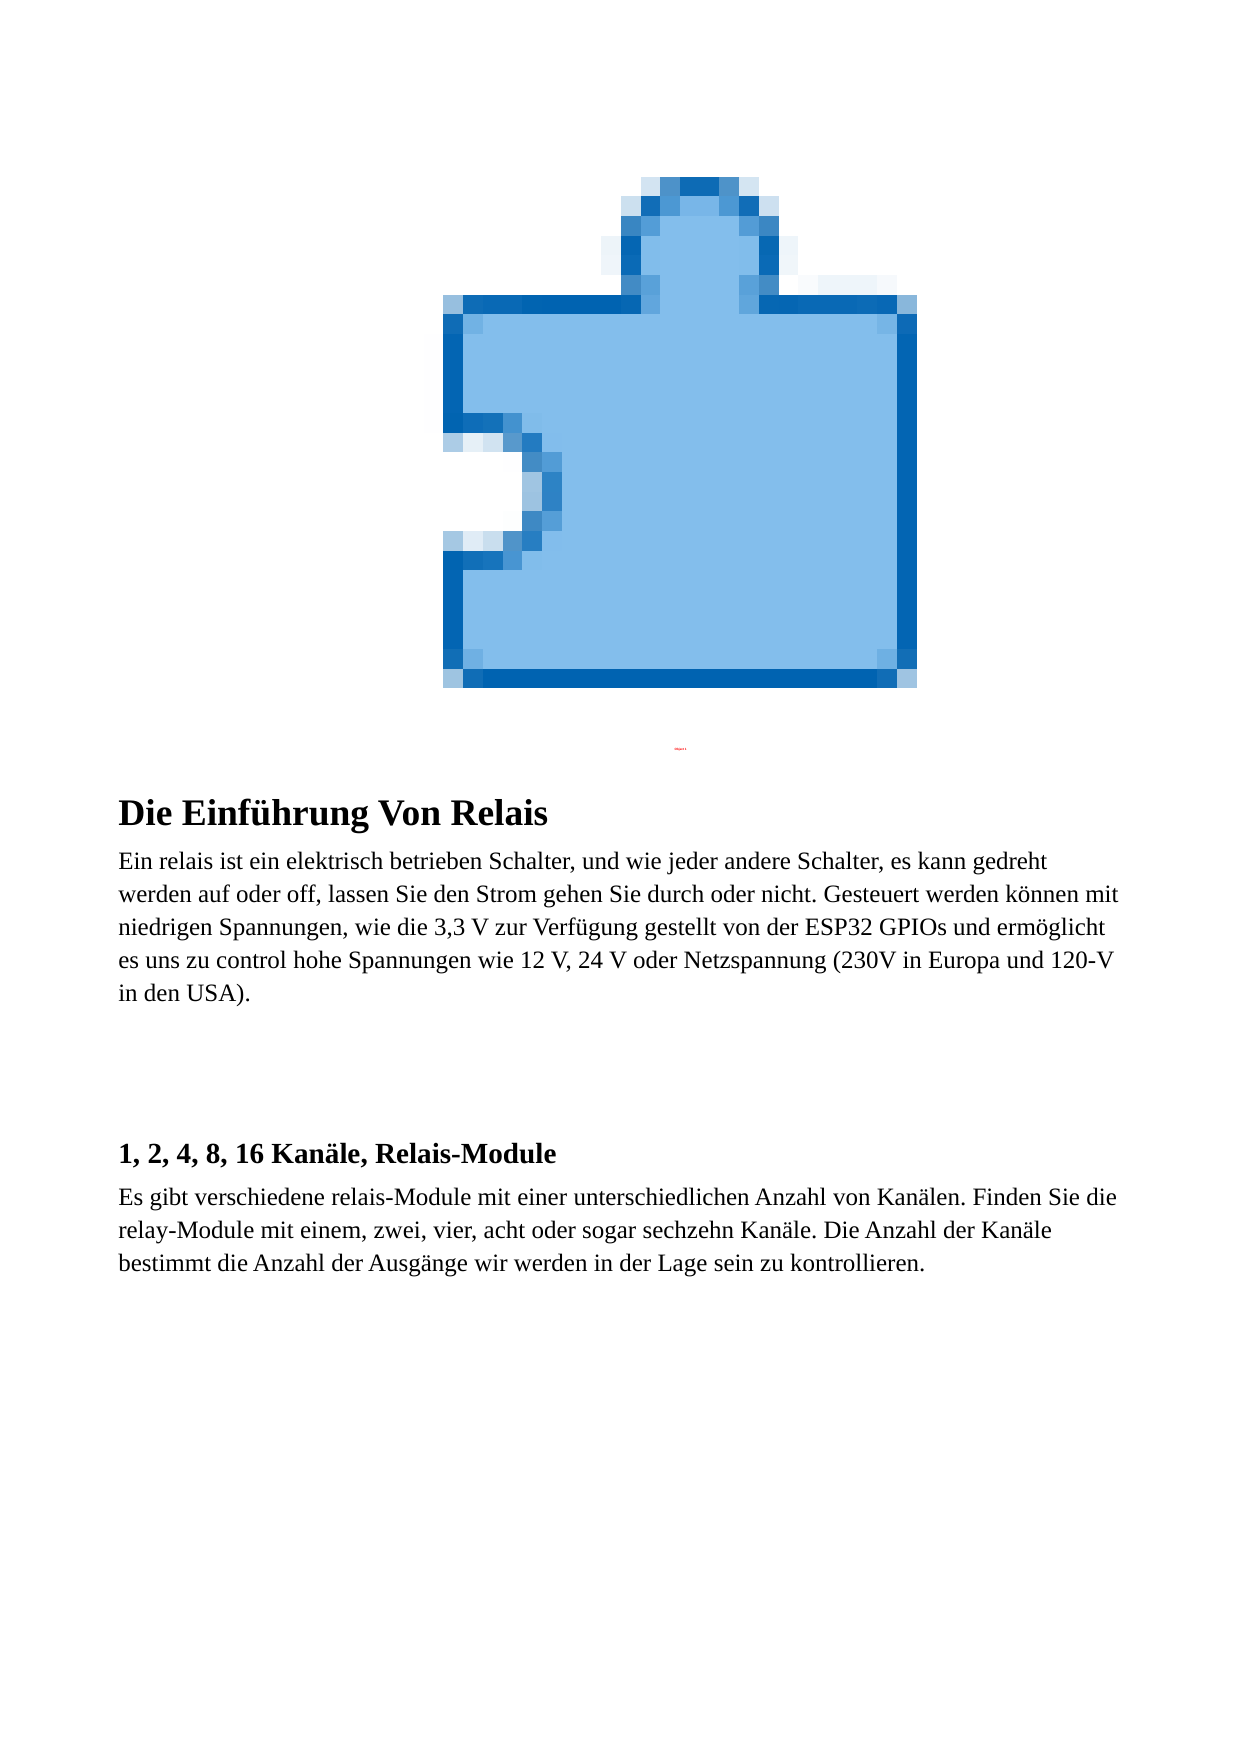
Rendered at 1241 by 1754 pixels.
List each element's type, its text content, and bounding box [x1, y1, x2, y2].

text Es gibt verschiedene relais-Module mit einer unterschiedlichen Anzahl von Kanälen. Finden Sie die relay-Module mit einem, zwei, vier, acht oder sogar sechzehn Kanäle. Die Anzahl der Kanäle bestimmt die Anzahl der Ausgänge wir werden in der Lage sein zu kontrollieren. [118, 1182, 1122, 1277]
text Ein relais ist ein elektrisch betrieben Schalter, und wie jeder andere Schalter, es kann gedreht werden auf oder off, lassen Sie den Strom gehen Sie durch oder nicht. Gesteuert werden können mit niedrigen Spannungen, wie die 3,3 V zur Verfügung gestellt von der ESP32 GPIOs und ermöglicht es uns zu control hohe Spannungen wie 12 V, 24 V oder Netzspannung (230V in Europa und 120-V in den USA). [118, 846, 1122, 1007]
subtitle 1, 2, 4, 8, 16 Kanäle, Relais-Module [118, 1136, 1122, 1169]
subtitle Die Einführung Von Relais [118, 791, 1122, 834]
